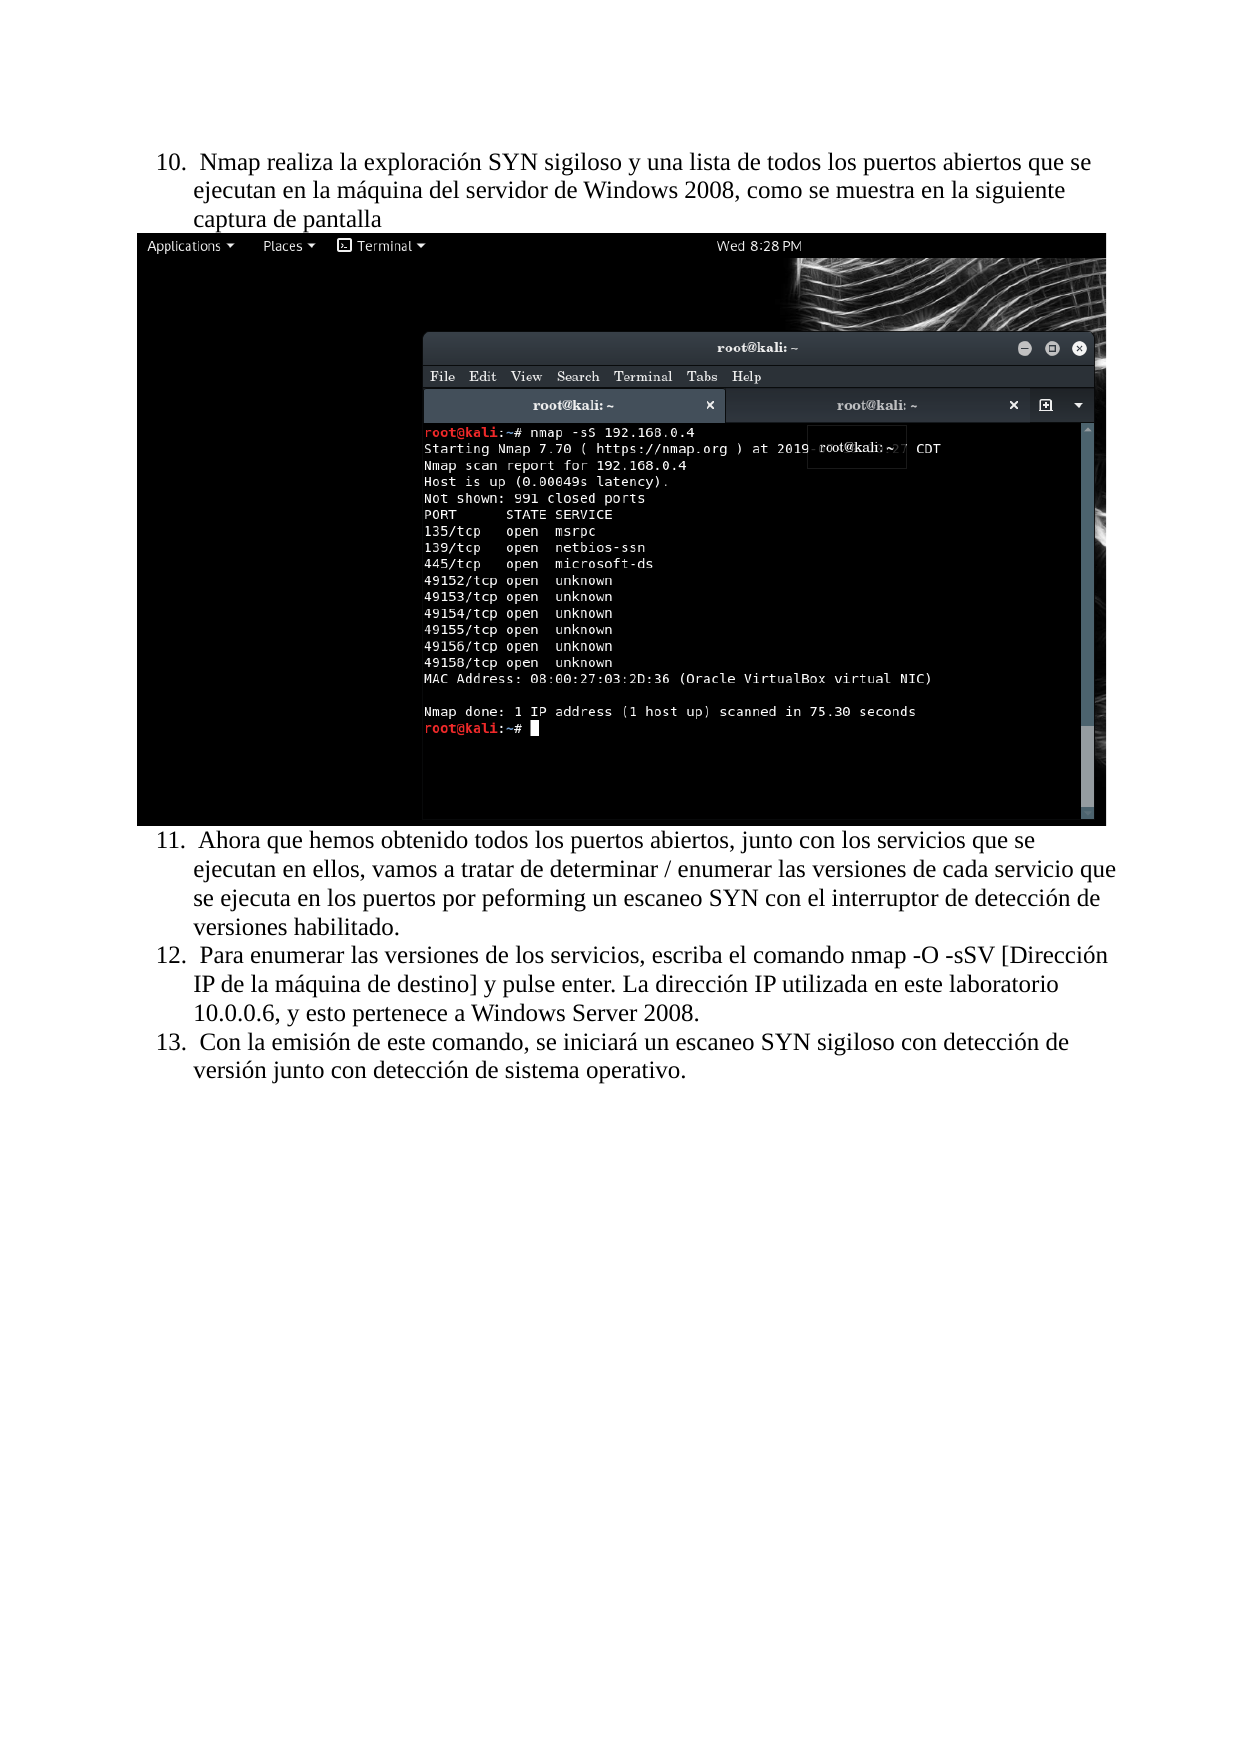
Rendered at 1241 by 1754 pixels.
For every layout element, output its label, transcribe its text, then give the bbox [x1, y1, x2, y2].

list Nmap realiza la exploración SYN sigiloso y una lista de todos los puertos abiertos que se ejecutan en la máquina del servidor de Windows 2008, como se muestra en la siguiente captura de pantalla [156, 147, 1122, 233]
list Con la emisión de este comando, se iniciará un escaneo SYN sigiloso con detección de versión junto con detección de sistema operativo. [156, 1027, 1122, 1084]
list Para enumerar las versiones de los servicios, escriba el comando nmap -O -sSV [Dirección IP de la máquina de destino] y pulse enter. La dirección IP utilizada en este laboratorio 10.0.0.6, y esto pertenece a Windows Server 2008. [156, 940, 1122, 1027]
picture [137, 233, 1107, 826]
list Ahora que hemos obtenido todos los puertos abiertos, junto con los servicios que se ejecutan en ellos, vamos a tratar de determinar / enumerar las versiones de cada servicio que se ejecuta en los puertos por peforming un escaneo SYN con el interruptor de detección de versiones habilitado. [156, 233, 1122, 940]
